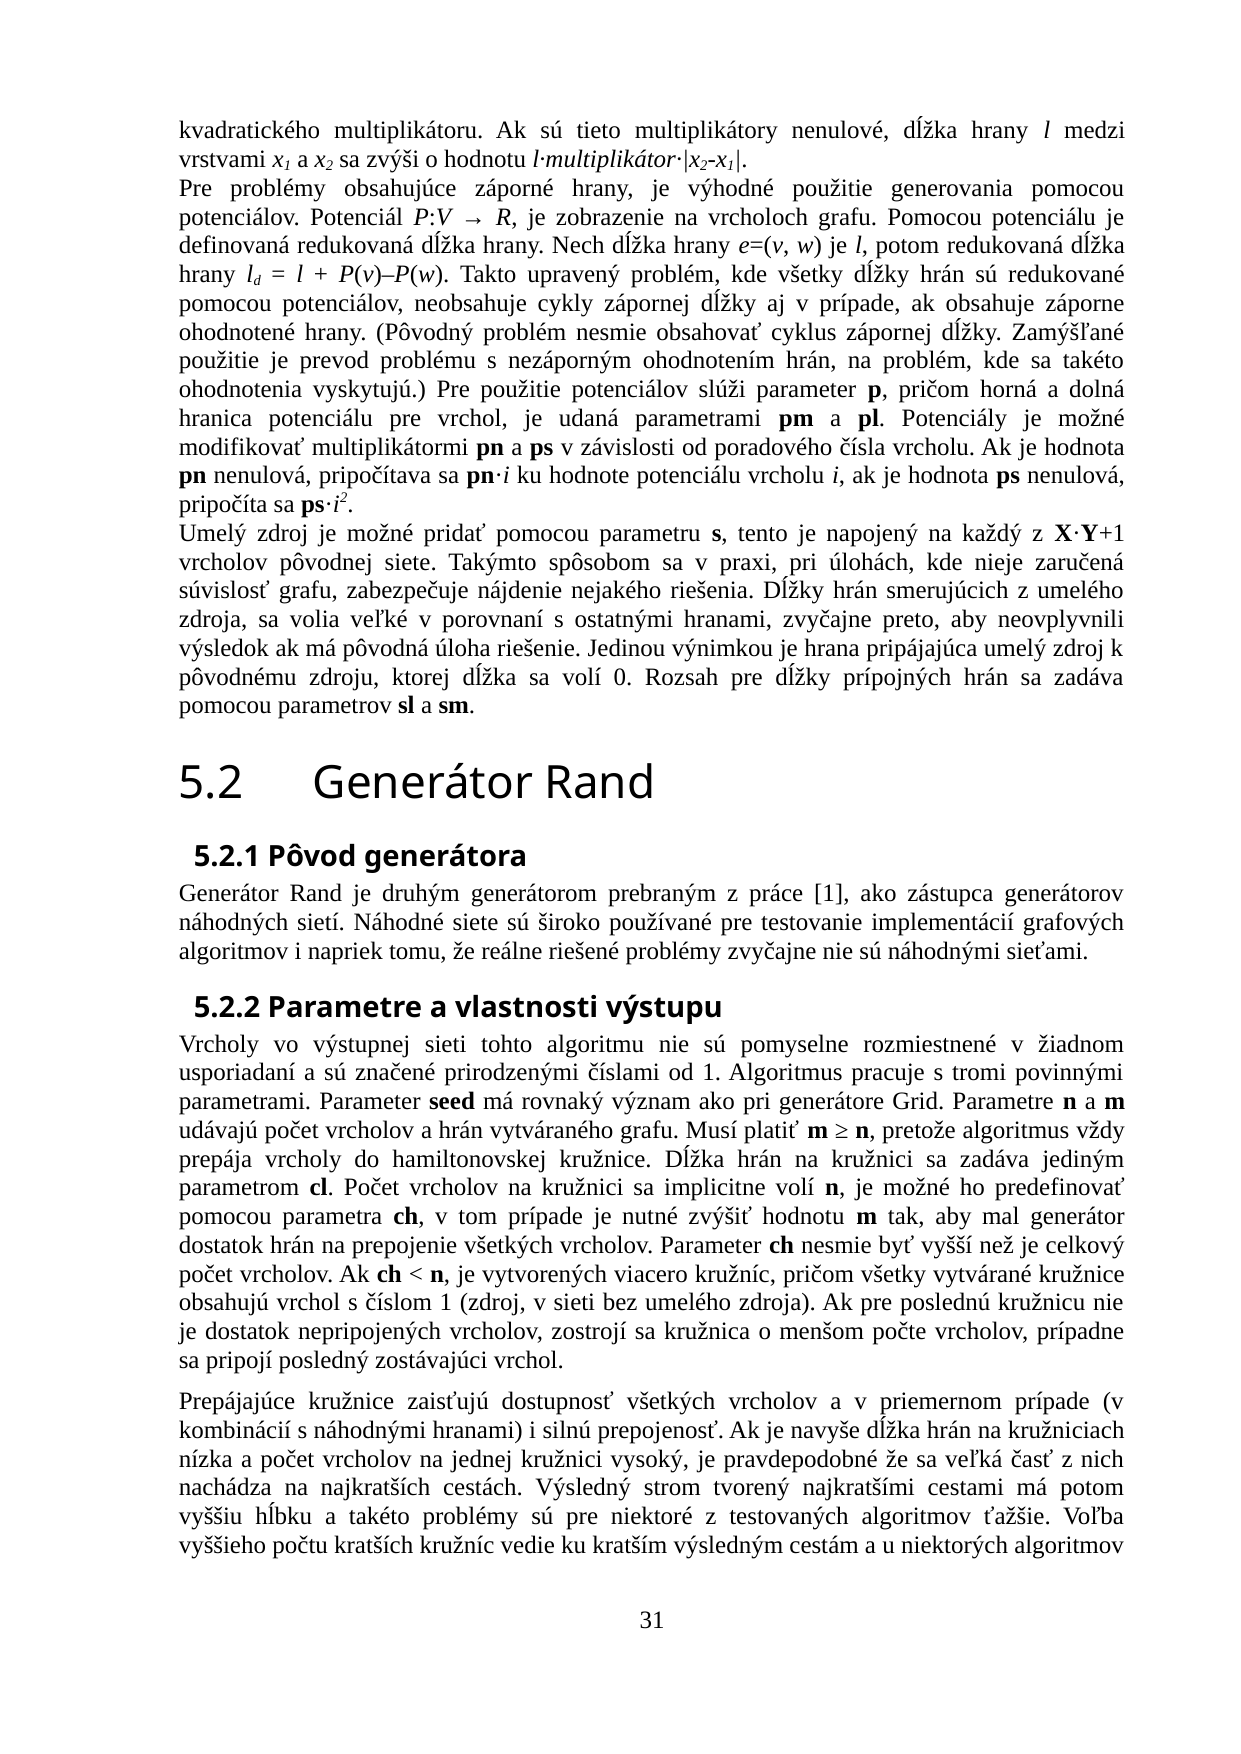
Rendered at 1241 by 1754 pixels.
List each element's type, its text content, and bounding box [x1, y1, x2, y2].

text kvadratického multiplikátoru. Ak sú tieto multiplikátory nenulové, dĺžka hrany l medzi vrstvami x1 a x2 sa zvýši o hodnotu l·multiplikátor·|x2-x1|. [178, 116, 1125, 173]
text Vrcholy vo výstupnej sieti tohto algoritmu nie sú pomyselne rozmiestnené v žiadnom usporiadaní a sú značené prirodzenými číslami od 1. Algoritmus pracuje s tromi povinnými parametrami. Parameter seed má rovnaký význam ako pri generátore Grid. Parametre n a m udávajú počet vrcholov a hrán vytváraného grafu. Musí platiť m ≥ n, pretože algoritmus vždy prepája vrcholy do hamiltonovskej kružnice. Dĺžka hrán na kružnici sa zadáva jediným parametrom cl. Počet vrcholov na kružnici sa implicitne volí n, je možné ho predefinovať pomocou parametra ch, v tom prípade je nutné zvýšiť hodnotu m tak, aby mal generátor dostatok hrán na prepojenie všetkých vrcholov. Parameter ch nesmie byť vyšší než je celkový počet vrcholov. Ak ch < n, je vytvorených viacero kružníc, pričom všetky vytvárané kružnice obsahujú vrchol s číslom 1 (zdroj, v sieti bez umelého zdroja). Ak pre poslednú kružnicu nie je dostatok nepripojených vrcholov, zostrojí sa kružnica o menšom počte vrcholov, prípadne sa pripojí posledný zostávajúci vrchol. [178, 1029, 1125, 1374]
text Generátor Rand je druhým generátorom prebraným z práce [1], ako zástupca generátorov náhodných sietí. Náhodné siete sú široko používané pre testovanie implementácií grafových algoritmov i napriek tomu, že reálne riešené problémy zvyčajne nie sú náhodnými sieťami. [178, 878, 1125, 964]
text Pre problémy obsahujúce záporné hrany, je výhodné použitie generovania pomocou potenciálov. Potenciál P:V → R, je zobrazenie na vrcholoch grafu. Pomocou potenciálu je definovaná redukovaná dĺžka hrany. Nech dĺžka hrany e=(v, w) je l, potom redukovaná dĺžka hrany ld = l + P(v)–P(w). Takto upravený problém, kde všetky dĺžky hrán sú redukované pomocou potenciálov, neobsahuje cykly zápornej dĺžky aj v prípade, ak obsahuje záporne ohodnotené hrany. (Pôvodný problém nesmie obsahovať cyklus zápornej dĺžky. Zamýšľané použitie je prevod problému s nezáporným ohodnotením hrán, na problém, kde sa takéto ohodnotenia vyskytujú.) Pre použitie potenciálov slúži parameter p, pričom horná a dolná hranica potenciálu pre vrchol, je udaná parametrami pm a pl. Potenciály je možné modifikovať multiplikátormi pn a ps v závislosti od poradového čísla vrcholu. Ak je hodnota pn nenulová, pripočítava sa pn·i ku hodnote potenciálu vrcholu i, ak je hodnota ps nenulová, pripočíta sa ps·i2. [178, 173, 1125, 518]
subtitle Pôvod generátora [193, 836, 1125, 875]
subtitle Parametre a vlastnosti výstupu [193, 986, 1125, 1026]
text Umelý zdroj je možné pridať pomocou parametru s, tento je napojený na každý z X·Y+1 vrcholov pôvodnej siete. Takýmto spôsobom sa v praxi, pri úlohách, kde nieje zaručená súvislosť grafu, zabezpečuje nájdenie nejakého riešenia. Dĺžky hrán smerujúcich z umelého zdroja, sa volia veľké v porovnaní s ostatnými hranami, zvyčajne preto, aby neovplyvnili výsledok ak má pôvodná úloha riešenie. Jedinou výnimkou je hrana pripájajúca umelý zdroj k pôvodnému zdroju, ktorej dĺžka sa volí 0. Rozsah pre dĺžky prípojných hrán sa zadáva pomocou parametrov sl a sm. [178, 518, 1125, 719]
text Prepájajúce kružnice zaisťujú dostupnosť všetkých vrcholov a v priemernom prípade (v kombinácií s náhodnými hranami) i silnú prepojenosť. Ak je navyše dĺžka hrán na kružniciach nízka a počet vrcholov na jednej kružnici vysoký, je pravdepodobné že sa veľká časť z nich nachádza na najkratších cestách. Výsledný strom tvorený najkratšími cestami má potom vyššiu hĺbku a takéto problémy sú pre niektoré z testovaných algoritmov ťažšie. Voľba vyššieho počtu kratších kružníc vedie ku kratším výsledným cestám a u niektorých algoritmov [178, 1386, 1125, 1559]
subtitle Generátor Rand [178, 749, 1125, 812]
